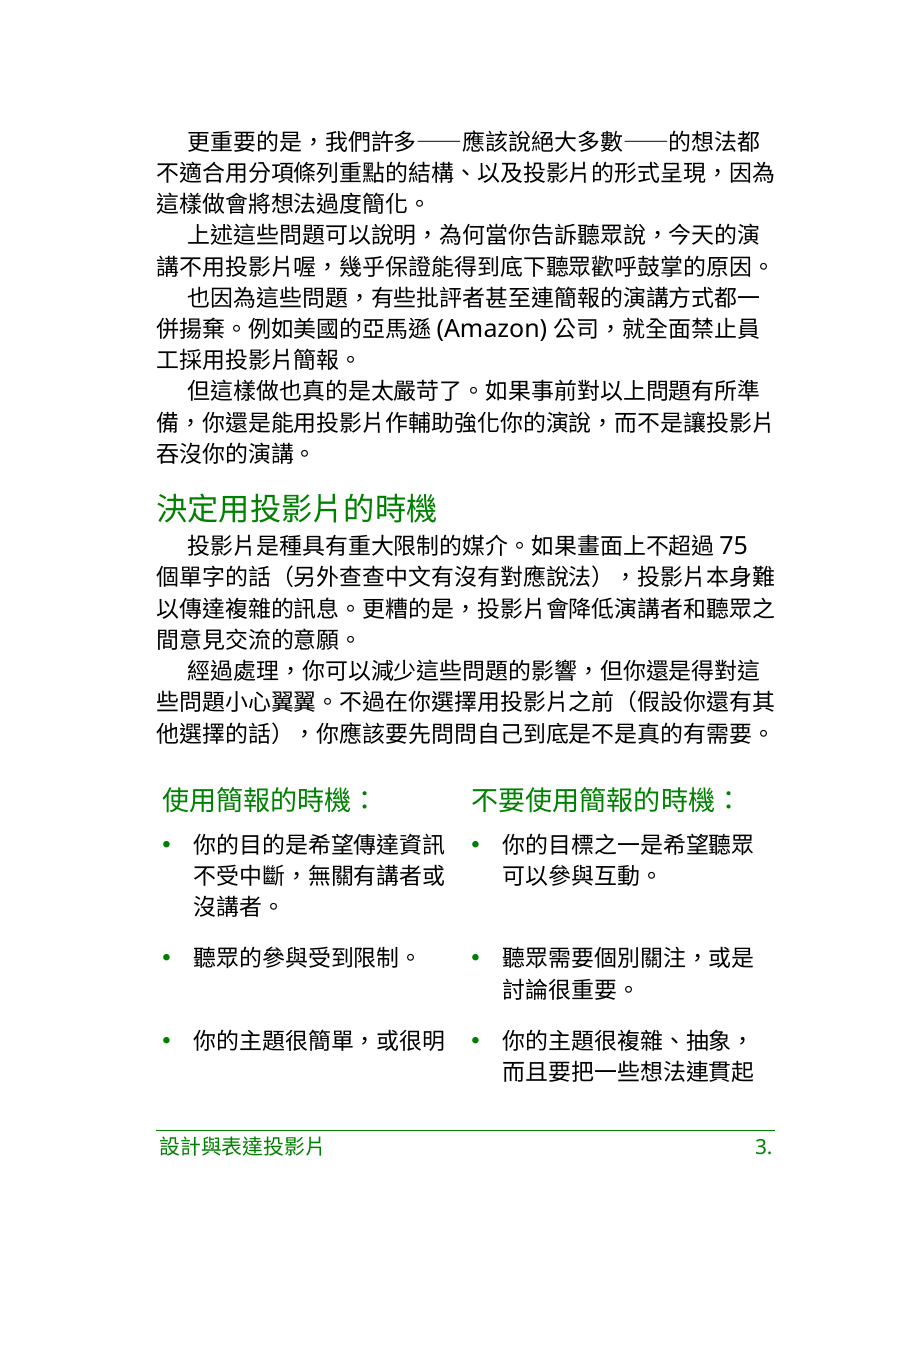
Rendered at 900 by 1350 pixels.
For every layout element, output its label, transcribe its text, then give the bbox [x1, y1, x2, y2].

table_cell 聽眾的參與受到限制。 [156, 936, 466, 1018]
table_header 使用簡報的時機： [156, 778, 466, 823]
text 上述這些問題可以說明，為何當你告訴聽眾說，今天的演講不用投影片喔，幾乎保證能得到底下聽眾歡呼鼓掌的原因。 [156, 219, 775, 281]
table_cell 你的目標之一是希望聽眾可以參與互動。 [466, 823, 775, 936]
text 更重要的是，我們許多——應該說絕大多數——的想法都不適合用分項條列重點的結構、以及投影片的形式呈現，因為這樣做會將想法過度簡化。 [156, 125, 775, 219]
table_cell 聽眾需要個別關注，或是討論很重要。 [466, 936, 775, 1018]
subtitle 決定用投影片的時機 [156, 484, 775, 529]
text 但這樣做也真的是太嚴苛了。如果事前對以上問題有所準備，你還是能用投影片作輔助強化你的演說，而不是讓投影片吞沒你的演講。 [156, 375, 775, 469]
table_header 不要使用簡報的時機： [466, 778, 775, 823]
table_cell 你的主題很複雜、抽象，而且要把一些想法連貫起 [466, 1019, 775, 1092]
text 投影片是種具有重大限制的媒介。如果畫面上不超過75個單字的話（另外查查中文有沒有對應說法），投影片本身難以傳達複雜的訊息。更糟的是，投影片會降低演講者和聽眾之間意見交流的意願。 [156, 529, 775, 654]
table_cell 你的主題很簡單，或很明 [156, 1019, 466, 1092]
text 經過處理，你可以減少這些問題的影響，但你還是得對這些問題小心翼翼。不過在你選擇用投影片之前（假設你還有其他選擇的話），你應該要先問問自己到底是不是真的有需要。 [156, 654, 775, 748]
table_cell 你的目的是希望傳達資訊不受中斷，無關有講者或沒講者。 [156, 823, 466, 936]
text 也因為這些問題，有些批評者甚至連簡報的演講方式都一併揚棄。例如美國的亞馬遜 (Amazon) 公司，就全面禁止員工採用投影片簡報。 [156, 281, 775, 375]
